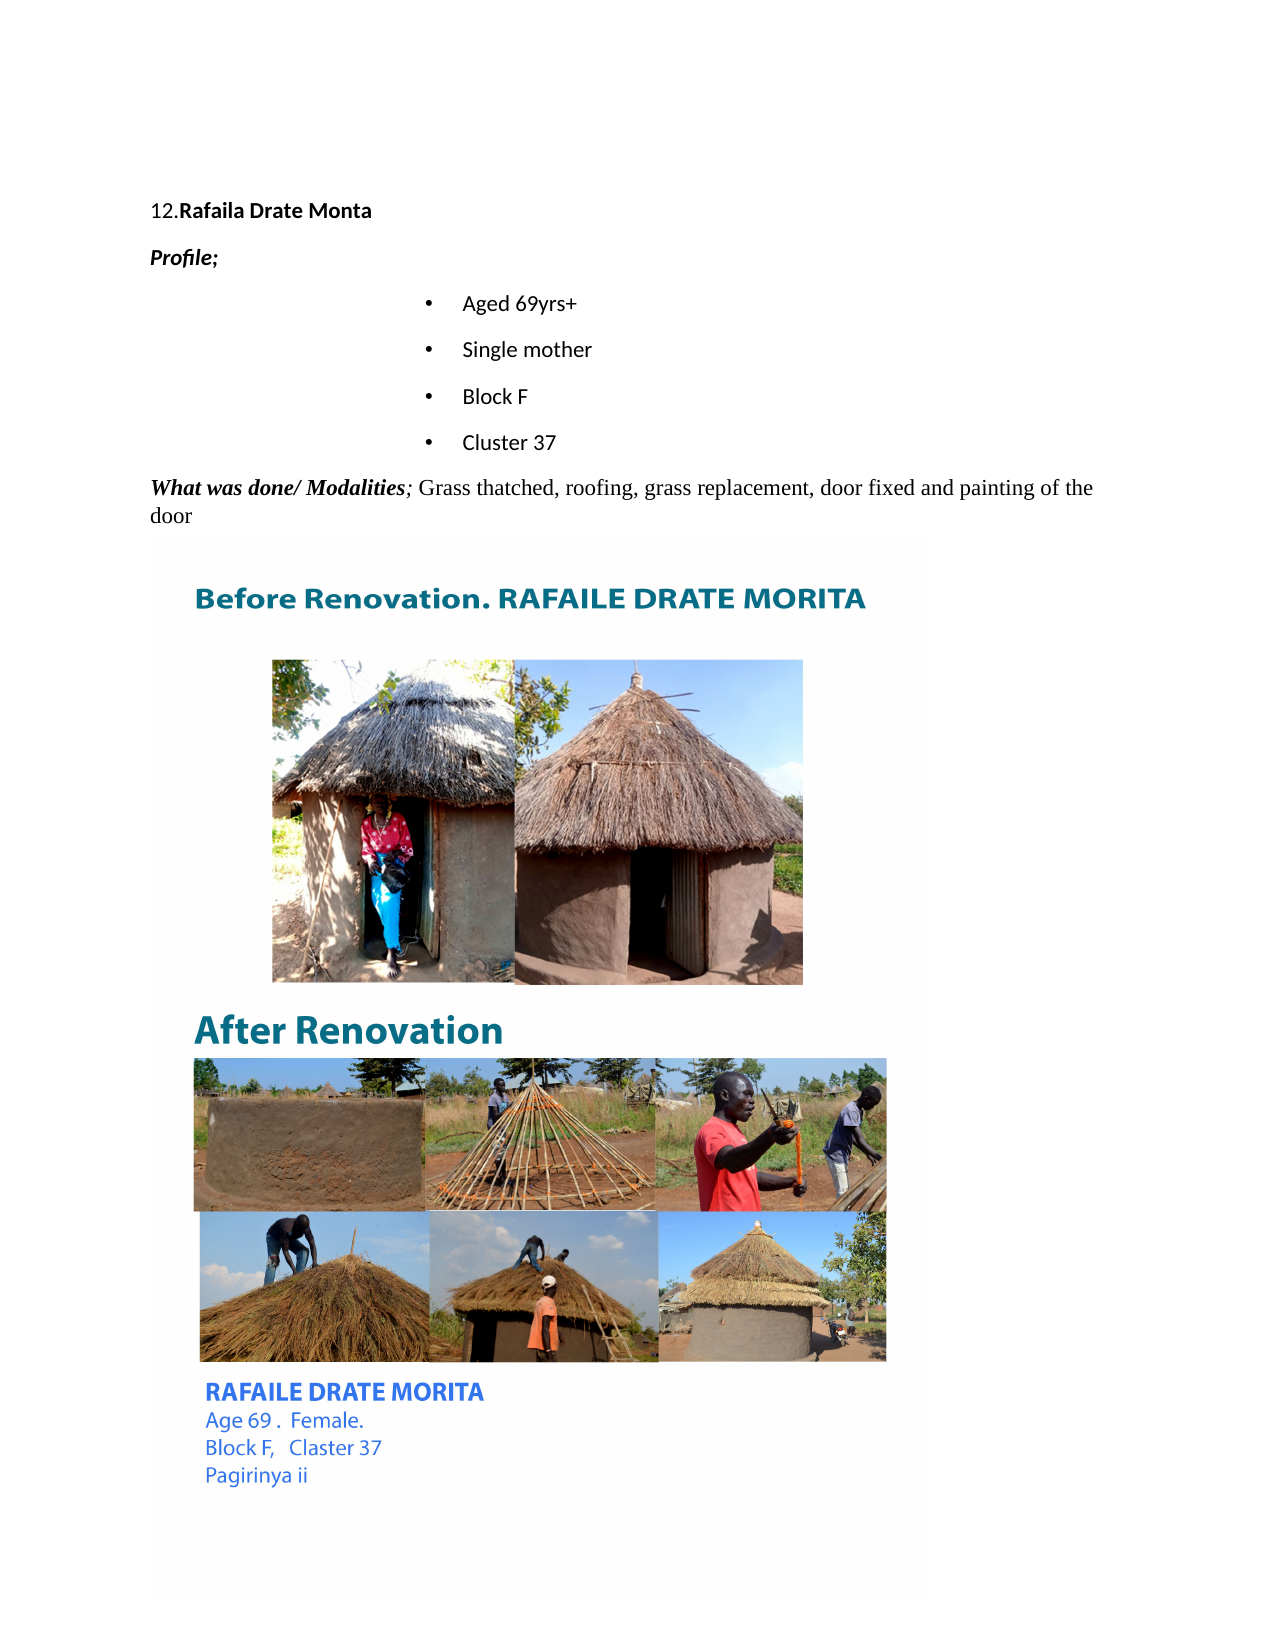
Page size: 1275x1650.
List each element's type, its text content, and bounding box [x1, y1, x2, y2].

text Profile; [150, 243, 1125, 271]
picture [151, 535, 924, 1602]
list Block F [425, 382, 1125, 410]
list Cluster 37 [425, 428, 1125, 456]
text 12.Rafaila Drate Monta [150, 196, 1125, 224]
list Single mother [425, 335, 1125, 363]
text What was done/ Modalities; Grass thatched, roofing, grass replacement, door fixed and painting of the door [150, 474, 1125, 529]
list Aged 69yrs+ [425, 289, 1125, 317]
